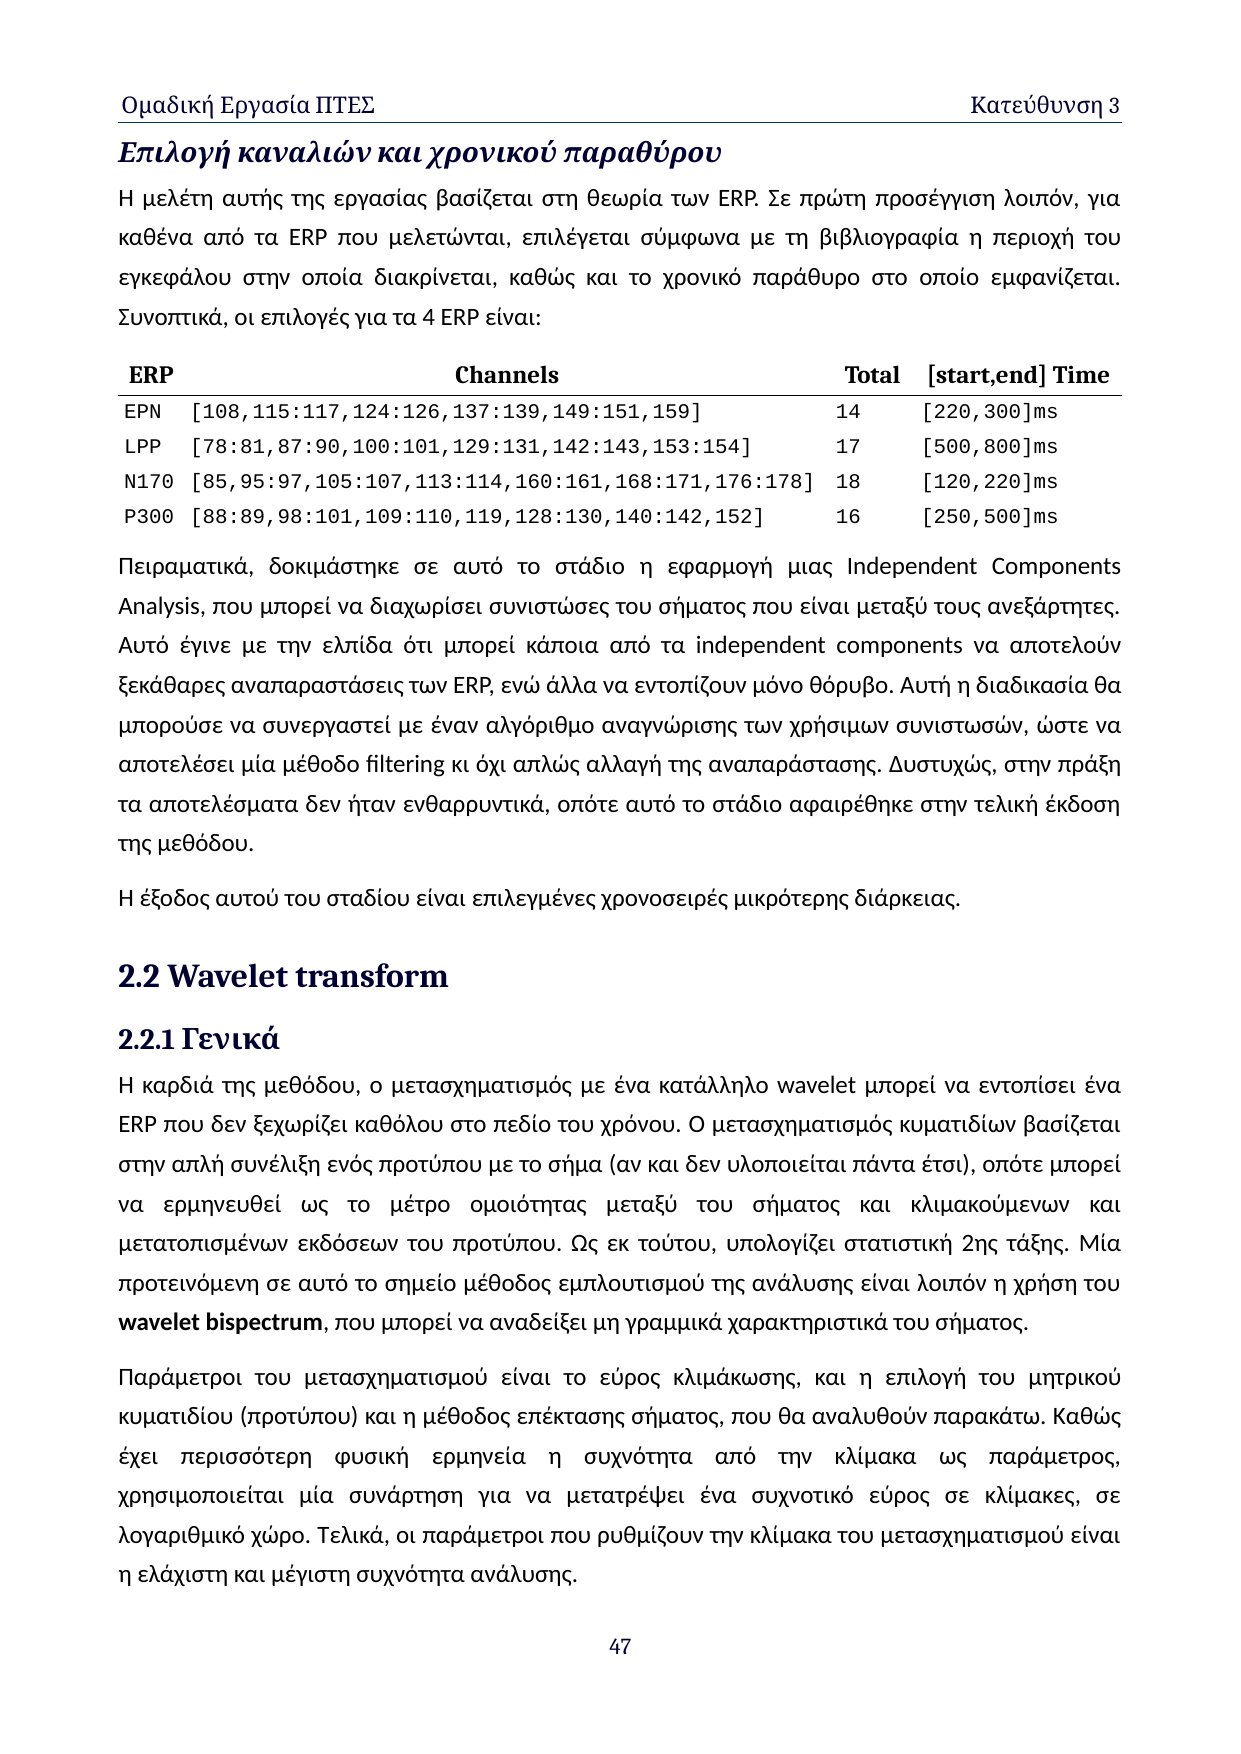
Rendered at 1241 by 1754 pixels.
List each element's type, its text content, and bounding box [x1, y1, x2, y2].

table_header ERP [118, 355, 184, 395]
table_header [start,end] Time [915, 355, 1122, 395]
table_cell 18 [830, 465, 915, 500]
table_cell LPP [118, 430, 184, 465]
table_cell 16 [830, 500, 915, 536]
text Η καρδιά της μεθόδου, ο μετασχηματισμός με ένα κατάλληλο wavelet μπορεί να εντοπίσει ένα ERP που δεν ξεχωρίζει καθόλου στο πεδίο του χρόνου. Ο μετασχηματισμός κυματιδίων βασίζεται στην απλή συνέλιξη ενός προτύπου με το σήμα (αν και δεν υλοποιείται πάντα έτσι), οπότε μπορεί να ερμηνευθεί ως το μέτρο ομοιότητας μεταξύ του σήματος και κλιμακούμενων και μετατοπισμένων εκδόσεων του προτύπου. Ως εκ τούτου, υπολογίζει στατιστική 2ης τάξης. Μία προτεινόμενη σε αυτό το σημείο μέθοδος εμπλουτισμού της ανάλυσης είναι λοιπόν η χρήση του wavelet bispectrum, που μπορεί να αναδείξει μη γραμμικά χαρακτηριστικά του σήματος. [118, 1069, 1122, 1337]
table_header Total [830, 355, 915, 395]
text Η έξοδος αυτού του σταδίου είναι επιλεγμένες χρονοσειρές μικρότερης διάρκειας. [118, 882, 1122, 913]
table_cell N170 [118, 465, 184, 500]
table_cell [500,800]ms [915, 430, 1122, 465]
table_cell P300 [118, 500, 184, 536]
table_cell 17 [830, 430, 915, 465]
table_cell [250,500]ms [915, 500, 1122, 536]
subtitle Wavelet transform [118, 957, 1122, 996]
table_cell [88:89,98:101,109:110,119,128:130,140:142,152] [184, 500, 830, 536]
table_cell [108,115:117,124:126,137:139,149:151,159] [184, 396, 830, 430]
subtitle Γενικά [118, 1023, 1122, 1057]
table_header Channels [184, 355, 830, 395]
table_cell EPN [118, 396, 184, 430]
subtitle Επιλογή καναλιών και χρονικού παραθύρου [118, 137, 1122, 169]
text Η μελέτη αυτής της εργασίας βασίζεται στη θεωρία των ERP. Σε πρώτη προσέγγιση λοιπόν, για καθένα από τα ERP που μελετώνται, επιλέγεται σύμφωνα με τη βιβλιογραφία η περιοχή του εγκεφάλου στην οποία διακρίνεται, καθώς και το χρονικό παράθυρο στο οποίο εμφανίζεται. Συνοπτικά, οι επιλογές για τα 4 ERP είναι: [118, 182, 1122, 331]
text Πειραματικά, δοκιμάστηκε σε αυτό το στάδιο η εφαρμογή μιας Independent Components Analysis, που μπορεί να διαχωρίσει συνιστώσες του σήματος που είναι μεταξύ τους ανεξάρτητες. Αυτό έγινε με την ελπίδα ότι μπορεί κάποια από τα independent components να αποτελούν ξεκάθαρες αναπαραστάσεις των ERP, ενώ άλλα να εντοπίζουν μόνο θόρυβο. Αυτή η διαδικασία θα μπορούσε να συνεργαστεί με έναν αλγόριθμο αναγνώρισης των χρήσιμων συνιστωσών, ώστε να αποτελέσει μία μέθοδο filtering κι όχι απλώς αλλαγή της αναπαράστασης. Δυστυχώς, στην πράξη τα αποτελέσματα δεν ήταν ενθαρρυντικά, οπότε αυτό το στάδιο αφαιρέθηκε στην τελική έκδοση της μεθόδου. [118, 551, 1122, 858]
table_cell [78:81,87:90,100:101,129:131,142:143,153:154] [184, 430, 830, 465]
text Παράμετροι του μετασχηματισμού είναι το εύρος κλιμάκωσης, και η επιλογή του μητρικού κυματιδίου (προτύπου) και η μέθοδος επέκτασης σήματος, που θα αναλυθούν παρακάτω. Καθώς έχει περισσότερη φυσική ερμηνεία η συχνότητα από την κλίμακα ως παράμετρος, χρησιμοποιείται μία συνάρτηση για να μετατρέψει ένα συχνοτικό εύρος σε κλίμακες, σε λογαριθμικό χώρο. Τελικά, οι παράμετροι που ρυθμίζουν την κλίμακα του μετασχηματισμού είναι η ελάχιστη και μέγιστη συχνότητα ανάλυσης. [118, 1361, 1122, 1589]
table_cell [220,300]ms [915, 396, 1122, 430]
table_cell [120,220]ms [915, 465, 1122, 500]
table_cell [85,95:97,105:107,113:114,160:161,168:171,176:178] [184, 465, 830, 500]
table_cell 14 [830, 396, 915, 430]
